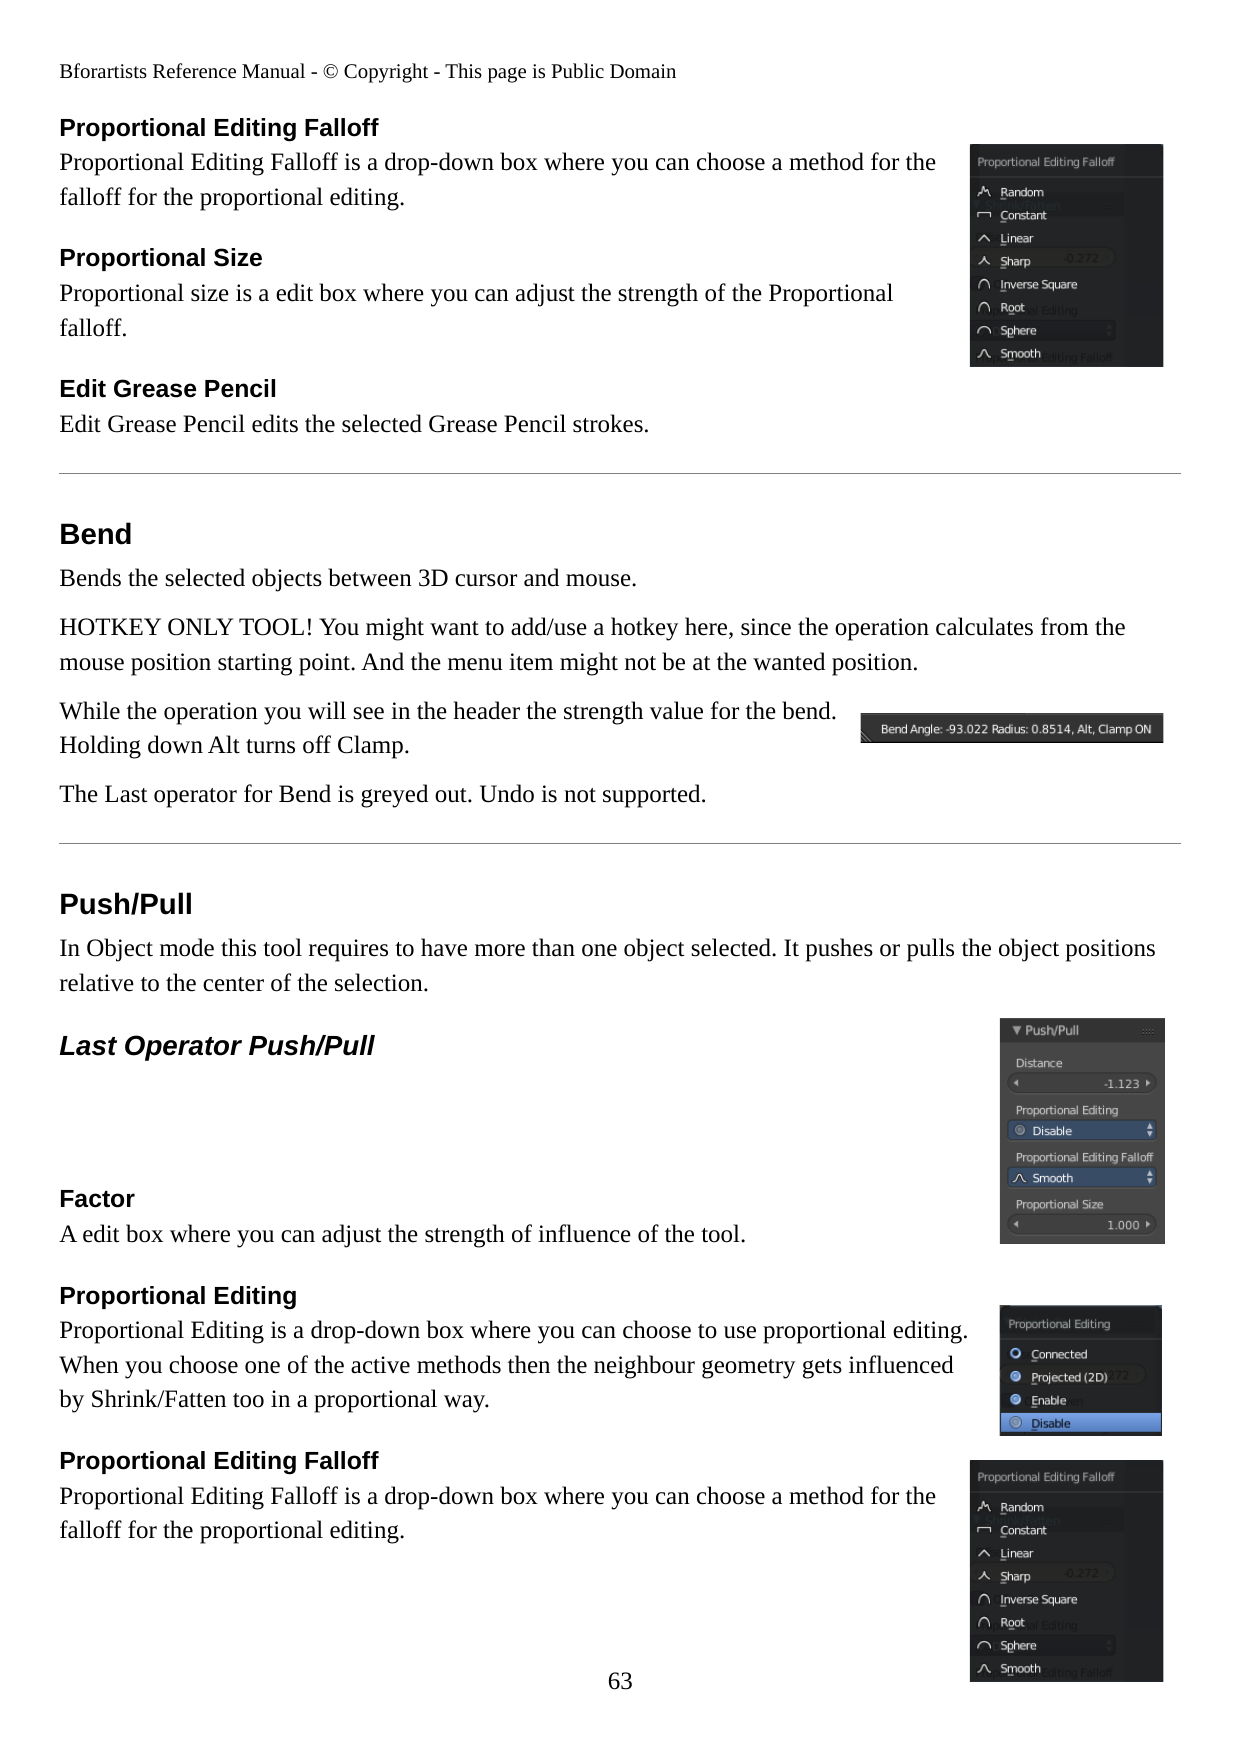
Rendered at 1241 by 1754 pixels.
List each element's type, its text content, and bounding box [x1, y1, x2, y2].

picture [860, 713, 1164, 743]
text Proportional Editing Falloff is a drop-down box where you can choose a method for the falloff for the proportional editing. [59, 147, 969, 211]
text Bends the selected objects between 3D cursor and mouse. [59, 563, 1181, 592]
text The Last operator for Bend is greyed out. Undo is not supported. [59, 779, 1181, 808]
text A edit box where you can adjust the strength of influence of the tool. [59, 1219, 1181, 1248]
subtitle Factor [59, 1184, 999, 1213]
subtitle [1165, 1184, 1181, 1213]
text HOTKEY ONLY TOOL! You might want to add/use a hotkey here, since the operation calculates from the mouse position starting point. And the menu item might not be at the wanted position. [59, 612, 1181, 675]
subtitle Bend [59, 517, 1181, 551]
text In Object mode this tool requires to have more than one object selected. It pushes or pulls the object positions relative to the center of the selection. [59, 933, 1181, 997]
subtitle Proportional Editing [59, 1281, 1181, 1309]
subtitle Push/Pull [59, 887, 1181, 921]
picture [969, 144, 1164, 367]
text Edit Grease Pencil edits the selected Grease Pencil strokes. [59, 409, 1181, 438]
picture [999, 1305, 1162, 1436]
text Proportional Editing Falloff is a drop-down box where you can choose a method for the falloff for the proportional editing. [59, 1481, 969, 1544]
picture [999, 1018, 1165, 1244]
subtitle Proportional Size [59, 243, 969, 272]
picture [969, 1460, 1164, 1682]
text Proportional Editing is a drop-down box where you can choose to use proportional editing. When you choose one of the active methods then the neighbour geometry gets influenced by Shrink/Fatten too in a proportional way. [59, 1316, 999, 1413]
subtitle [1164, 243, 1181, 272]
text While the operation you will see in the header the strength value for the bend. Holding down Alt turns off Clamp. [59, 696, 1181, 759]
subtitle Proportional Editing Falloff [59, 113, 1181, 141]
text Proportional size is a edit box where you can adjust the strength of the Proportional falloff. [59, 278, 969, 341]
subtitle Proportional Editing Falloff [59, 1446, 1181, 1474]
subtitle Last Operator Push/Pull [59, 1029, 999, 1061]
subtitle Edit Grease Pencil [59, 374, 1181, 403]
subtitle [1165, 1029, 1181, 1061]
